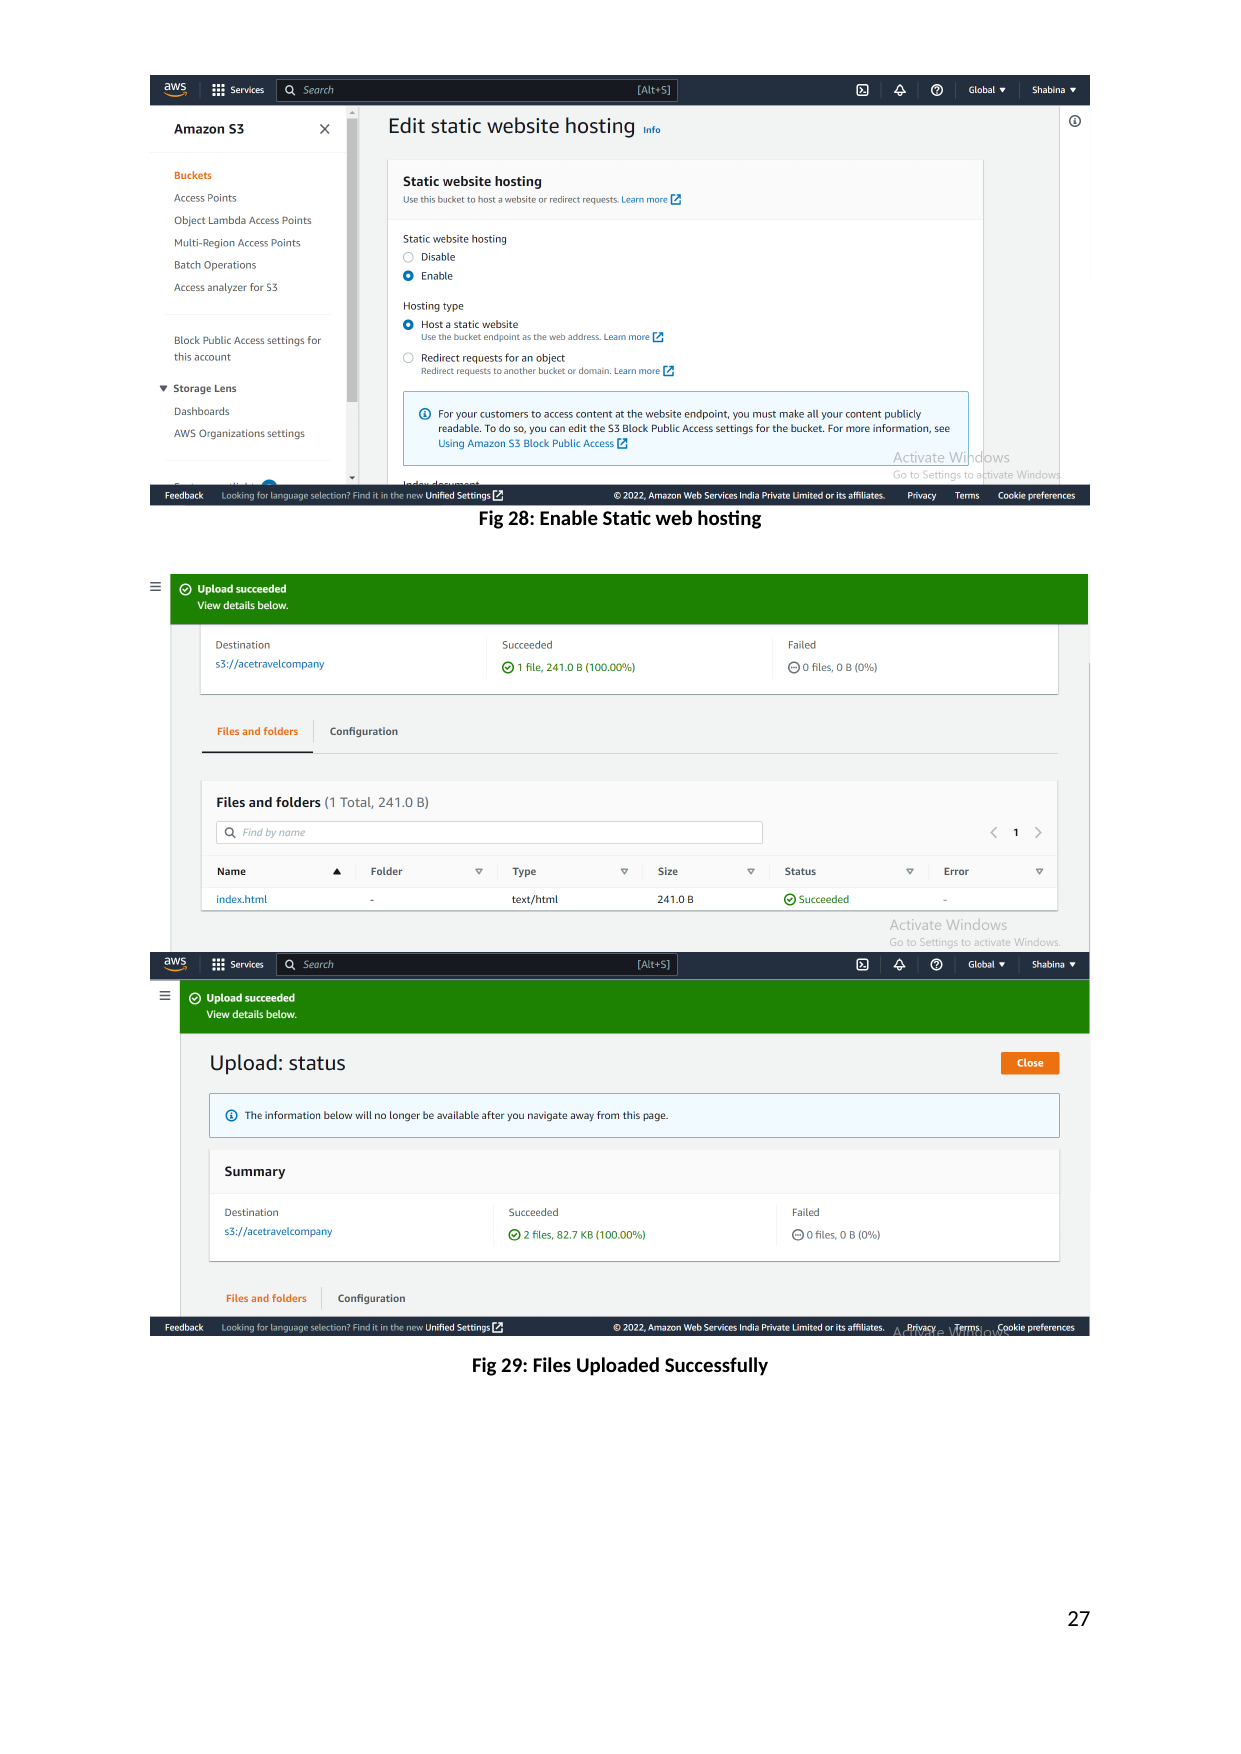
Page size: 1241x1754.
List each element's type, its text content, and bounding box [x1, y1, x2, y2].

text Fig 29: Files Uploaded Successfully [150, 1352, 1090, 1377]
text Fig 28: Enable Static web hosting [150, 506, 1090, 531]
